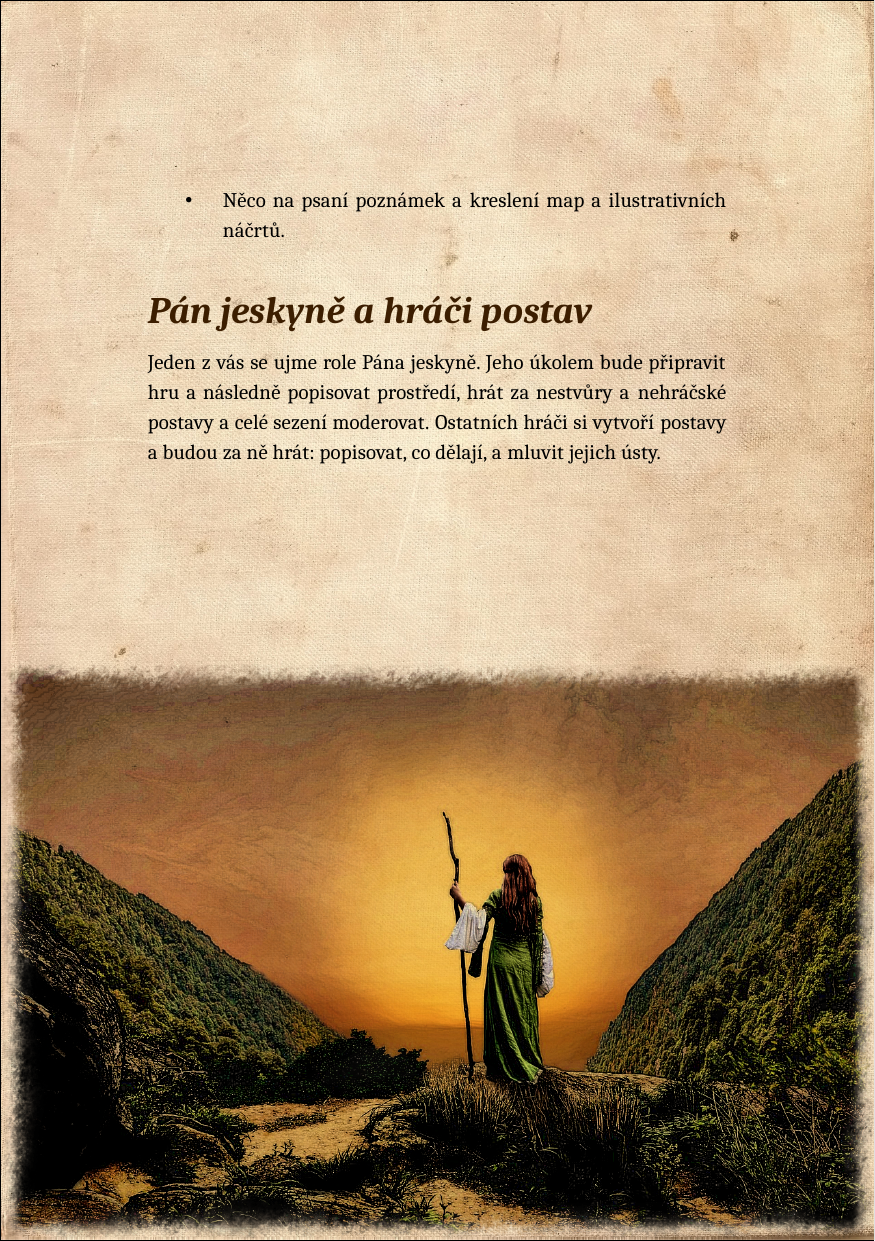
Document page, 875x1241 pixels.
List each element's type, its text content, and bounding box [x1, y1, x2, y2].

text Jeden z⁠ vás se ujme role Pána jeskyně. Jeho úkolem bude připravit hru a⁠ následně popisovat prostředí, hrát za nestvůry a⁠ nehráčské postavy a⁠ celé sezení moderovat. Ostatních hráči si vytvoří postavy a⁠ budou za ně hrát: popisovat, co dělají, a⁠ mluvit jejich ústy. [148, 351, 726, 465]
subtitle Pán jeskyně a⁠ hráči postav [148, 290, 726, 333]
list Něco na psaní poznámek a⁠ kreslení map a⁠ ilustrativních náčrtů. [185, 189, 726, 243]
picture [0, 1, 874, 1241]
